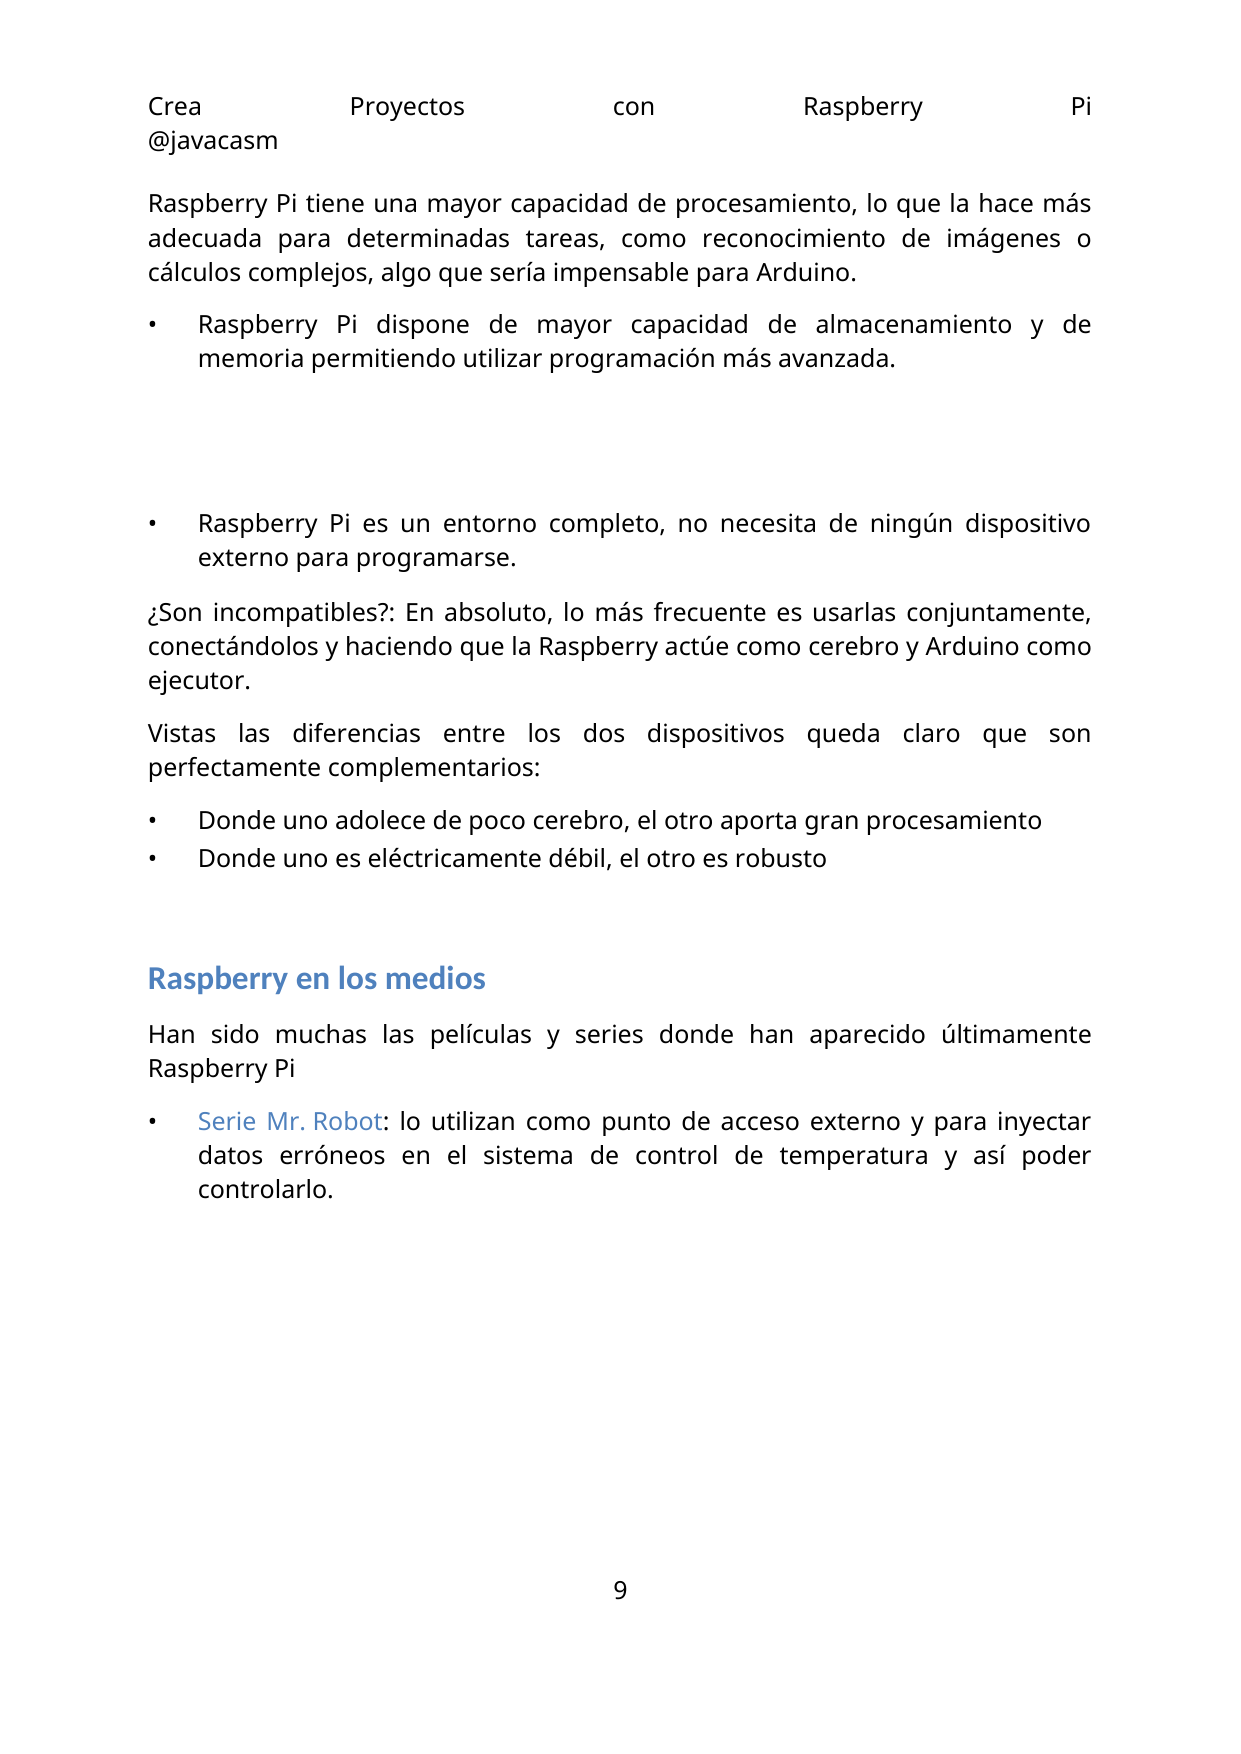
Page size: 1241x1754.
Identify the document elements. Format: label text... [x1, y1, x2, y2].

subtitle Raspberry en los medios [148, 957, 1093, 998]
list Raspberry Pi dispone de mayor capacidad de almacenamiento y de memoria permitiendo utilizar programación más avanzada. [148, 307, 1093, 375]
list Raspberry Pi es un entorno completo, no necesita de ningún dispositivo externo para programarse. [148, 506, 1093, 574]
list Donde uno es eléctricamente débil, el otro es robusto [148, 840, 1093, 874]
list Serie Mr. Robot: lo utilizan como punto de acceso externo y para inyectar datos erróneos en el sistema de control de temperatura y así poder controlarlo. [148, 1103, 1093, 1205]
list Donde uno adolece de poco cerebro, el otro aporta gran procesamiento [148, 803, 1093, 837]
text Vistas las diferencias entre los dos dispositivos queda claro que son perfectamente complementarios: [148, 716, 1093, 784]
text Raspberry Pi tiene una mayor capacidad de procesamiento, lo que la hace más adecuada para determinadas tareas, como reconocimiento de imágenes o cálculos complejos, algo que sería impensable para Arduino. [148, 186, 1093, 288]
text Han sido muchas las películas y series donde han aparecido últimamente Raspberry Pi [148, 1016, 1093, 1084]
text ¿Son incompatibles?: En absoluto, lo más frecuente es usarlas conjuntamente, conectándolos y haciendo que la Raspberry actúe como cerebro y Arduino como ejecutor. [148, 595, 1093, 697]
